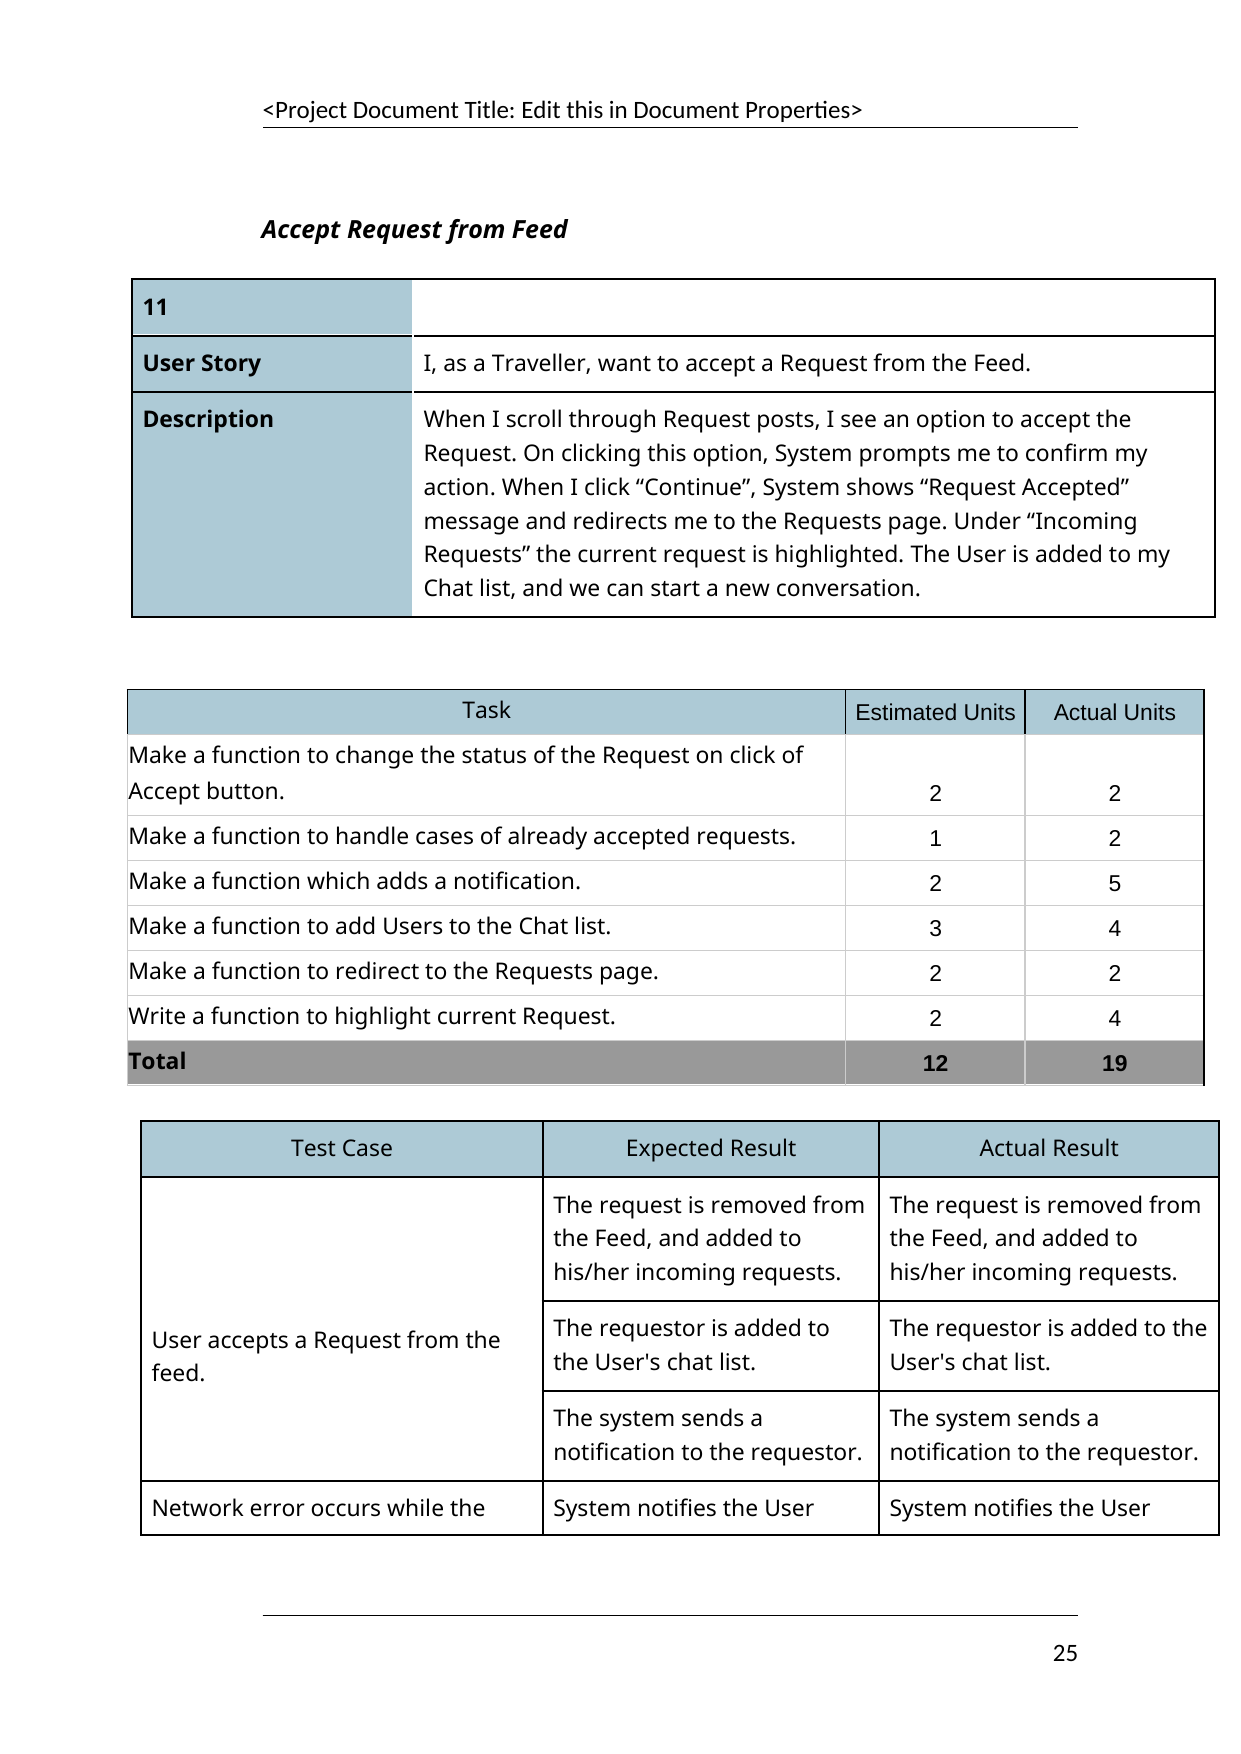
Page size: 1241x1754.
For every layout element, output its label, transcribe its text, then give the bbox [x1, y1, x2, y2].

table_cell I, as a Traveller, want to accept a Request from the Feed. [414, 337, 1214, 391]
table_header Test Case [142, 1122, 542, 1176]
table_cell 12 [846, 1041, 1024, 1084]
table_cell The requestor is added to the User's chat list. [880, 1302, 1218, 1390]
table_cell The requestor is added to the User's chat list. [544, 1302, 878, 1390]
table_cell User accepts a Request from the feed. [142, 1178, 542, 1480]
table_cell 2 [1026, 816, 1203, 859]
table_cell 19 [1026, 1041, 1203, 1084]
table_header Expected Result [544, 1122, 878, 1176]
table_header Task [128, 690, 845, 734]
table_cell 2 [846, 951, 1024, 994]
table_cell The request is removed from the Feed, and added to his/her incoming requests. [544, 1178, 878, 1300]
table_cell User Story [133, 337, 412, 391]
table_cell The system sends a notification to the requestor. [880, 1392, 1218, 1480]
table_cell 4 [1026, 906, 1203, 949]
table_cell 1 [846, 816, 1024, 859]
table_cell Make a function to change the status of the Request on click of Accept button. [128, 735, 845, 814]
table_cell Make a function to redirect to the Requests page. [128, 951, 845, 994]
table_cell 2 [1026, 735, 1203, 814]
table_cell Make a function which adds a notification. [128, 861, 845, 904]
table_cell 2 [846, 996, 1024, 1039]
table_cell 2 [846, 861, 1024, 904]
table_header Estimated Units [846, 690, 1024, 734]
table_cell 2 [846, 735, 1024, 814]
table_cell Make a function to add Users to the Chat list. [128, 906, 845, 949]
table_header 11 [133, 280, 412, 334]
table_cell The request is removed from the Feed, and added to his/her incoming requests. [880, 1178, 1218, 1300]
table_cell 4 [1026, 996, 1203, 1039]
table_cell Write a function to highlight current Request. [128, 996, 845, 1039]
table_cell Description [133, 393, 412, 616]
table_cell 2 [1026, 951, 1203, 994]
table_header Actual Result [880, 1122, 1218, 1176]
table_cell The system sends a notification to the requestor. [544, 1392, 878, 1480]
subtitle Accept Request from Feed [261, 195, 1078, 245]
table_cell 5 [1026, 861, 1203, 904]
table_cell System notifies the User [544, 1482, 878, 1534]
table_cell 3 [846, 906, 1024, 949]
table_cell Network error occurs while the [142, 1482, 542, 1534]
table_header Actual Units [1026, 690, 1203, 734]
table_header [414, 280, 1214, 334]
table_cell System notifies the User [880, 1482, 1218, 1534]
table_cell Total [128, 1041, 845, 1084]
table_cell When I scroll through Request posts, I see an option to accept the Request. On clicking this option, System prompts me to confirm my action. When I click “Continue”, System shows “Request Accepted” message and redirects me to the Requests page. Under “Incoming Requests” the current request is highlighted. The User is added to my Chat list, and we can start a new conversation. [414, 393, 1214, 616]
table_cell Make a function to handle cases of already accepted requests. [128, 816, 845, 859]
